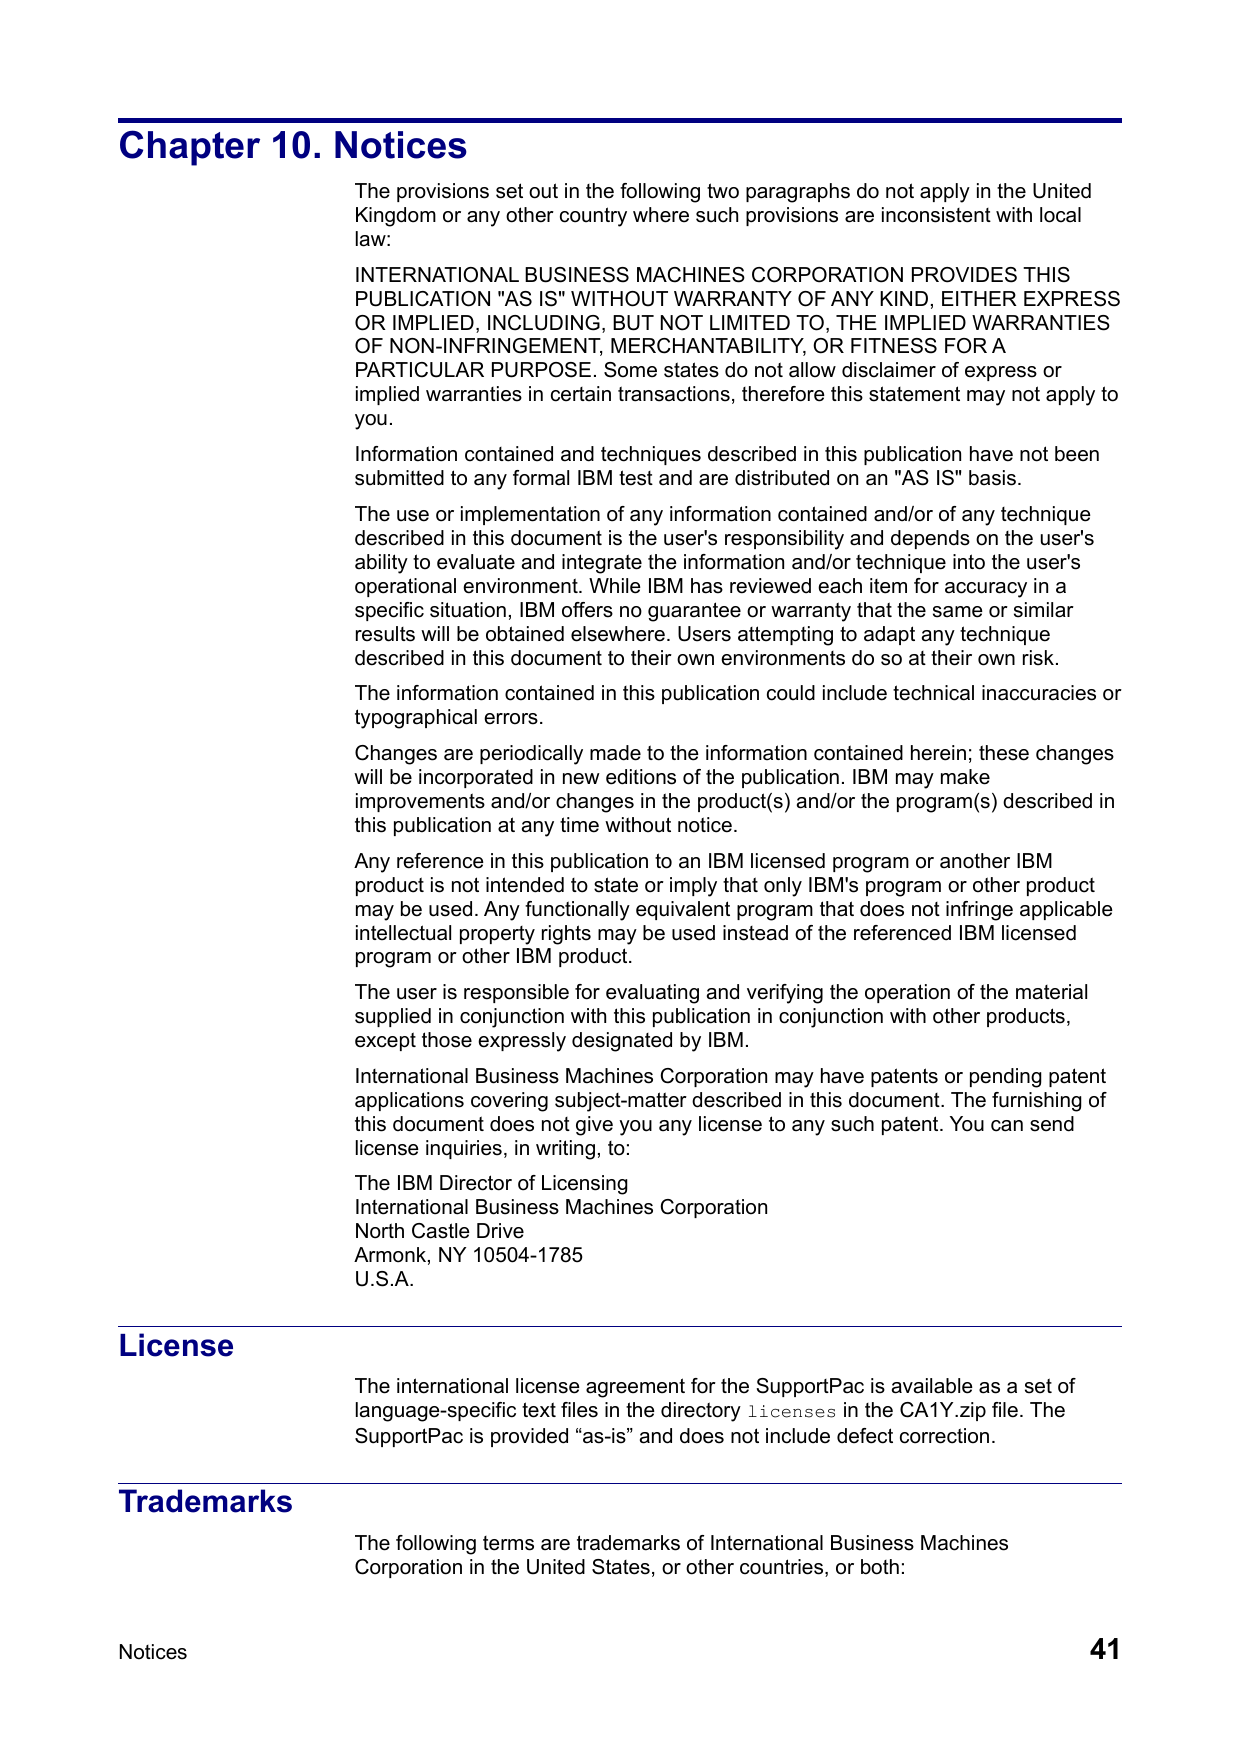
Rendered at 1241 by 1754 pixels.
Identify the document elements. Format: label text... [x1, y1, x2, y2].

text The use or implementation of any information contained and/or of any technique described in this document is the user's responsibility and depends on the user's ability to evaluate and integrate the information and/or technique into the user's operational environment. While IBM has reviewed each item for accuracy in a specific situation, IBM offers no guarantee or warranty that the same or similar results will be obtained elsewhere. Users attempting to adapt any technique described in this document to their own environments do so at their own risk. [354, 502, 1122, 669]
text Changes are periodically made to the information contained herein; these changes will be incorporated in new editions of the publication. IBM may make improvements and/or changes in the product(s) and/or the program(s) described in this publication at any time without notice. [354, 741, 1122, 837]
text The IBM Director of Licensing International Business Machines Corporation North Castle Drive Armonk, NY 10504-1785 U.S.A. [354, 1171, 1122, 1291]
subtitle Notices [118, 123, 1122, 166]
text The following terms are trademarks of International Business Machines Corporation in the United States, or other countries, or both: [354, 1531, 1122, 1578]
text Any reference in this publication to an IBM licensed program or another IBM product is not intended to state or imply that only IBM's program or other product may be used. Any functionally equivalent program that does not infringe applicable intellectual property rights may be used instead of the referenced IBM licensed program or other IBM product. [354, 848, 1122, 968]
subtitle Trademarks [118, 1484, 1122, 1519]
text INTERNATIONAL BUSINESS MACHINES CORPORATION PROVIDES THIS PUBLICATION "AS IS" WITHOUT WARRANTY OF ANY KIND, EITHER EXPRESS OR IMPLIED, INCLUDING, BUT NOT LIMITED TO, THE IMPLIED WARRANTIES OF NON-INFRINGEMENT, MERCHANTABILITY, OR FITNESS FOR A PARTICULAR PURPOSE. Some states do not allow disclaimer of express or implied warranties in certain transactions, therefore this statement may not apply to you. [354, 262, 1122, 430]
text Information contained and techniques described in this publication have not been submitted to any formal IBM test and are distributed on an "AS IS" basis. [354, 442, 1122, 490]
text The international license agreement for the SupportPac is available as a set of language-specific text files in the directory licenses in the CA1Y.zip file. The SupportPac is provided “as-is” and does not include defect correction. [354, 1374, 1122, 1447]
text The information contained in this publication could include technical inaccuracies or typographical errors. [354, 681, 1122, 729]
text The user is responsible for evaluating and verifying the operation of the material supplied in conjunction with this publication in conjunction with other products, except those expressly designated by IBM. [354, 980, 1122, 1052]
text The provisions set out in the following two paragraphs do not apply in the United Kingdom or any other country where such provisions are inconsistent with local law: [354, 179, 1122, 251]
text International Business Machines Corporation may have patents or pending patent applications covering subject-matter described in this document. The furnishing of this document does not give you any license to any such patent. You can send license inquiries, in writing, to: [354, 1064, 1122, 1159]
subtitle License [118, 1327, 1122, 1362]
